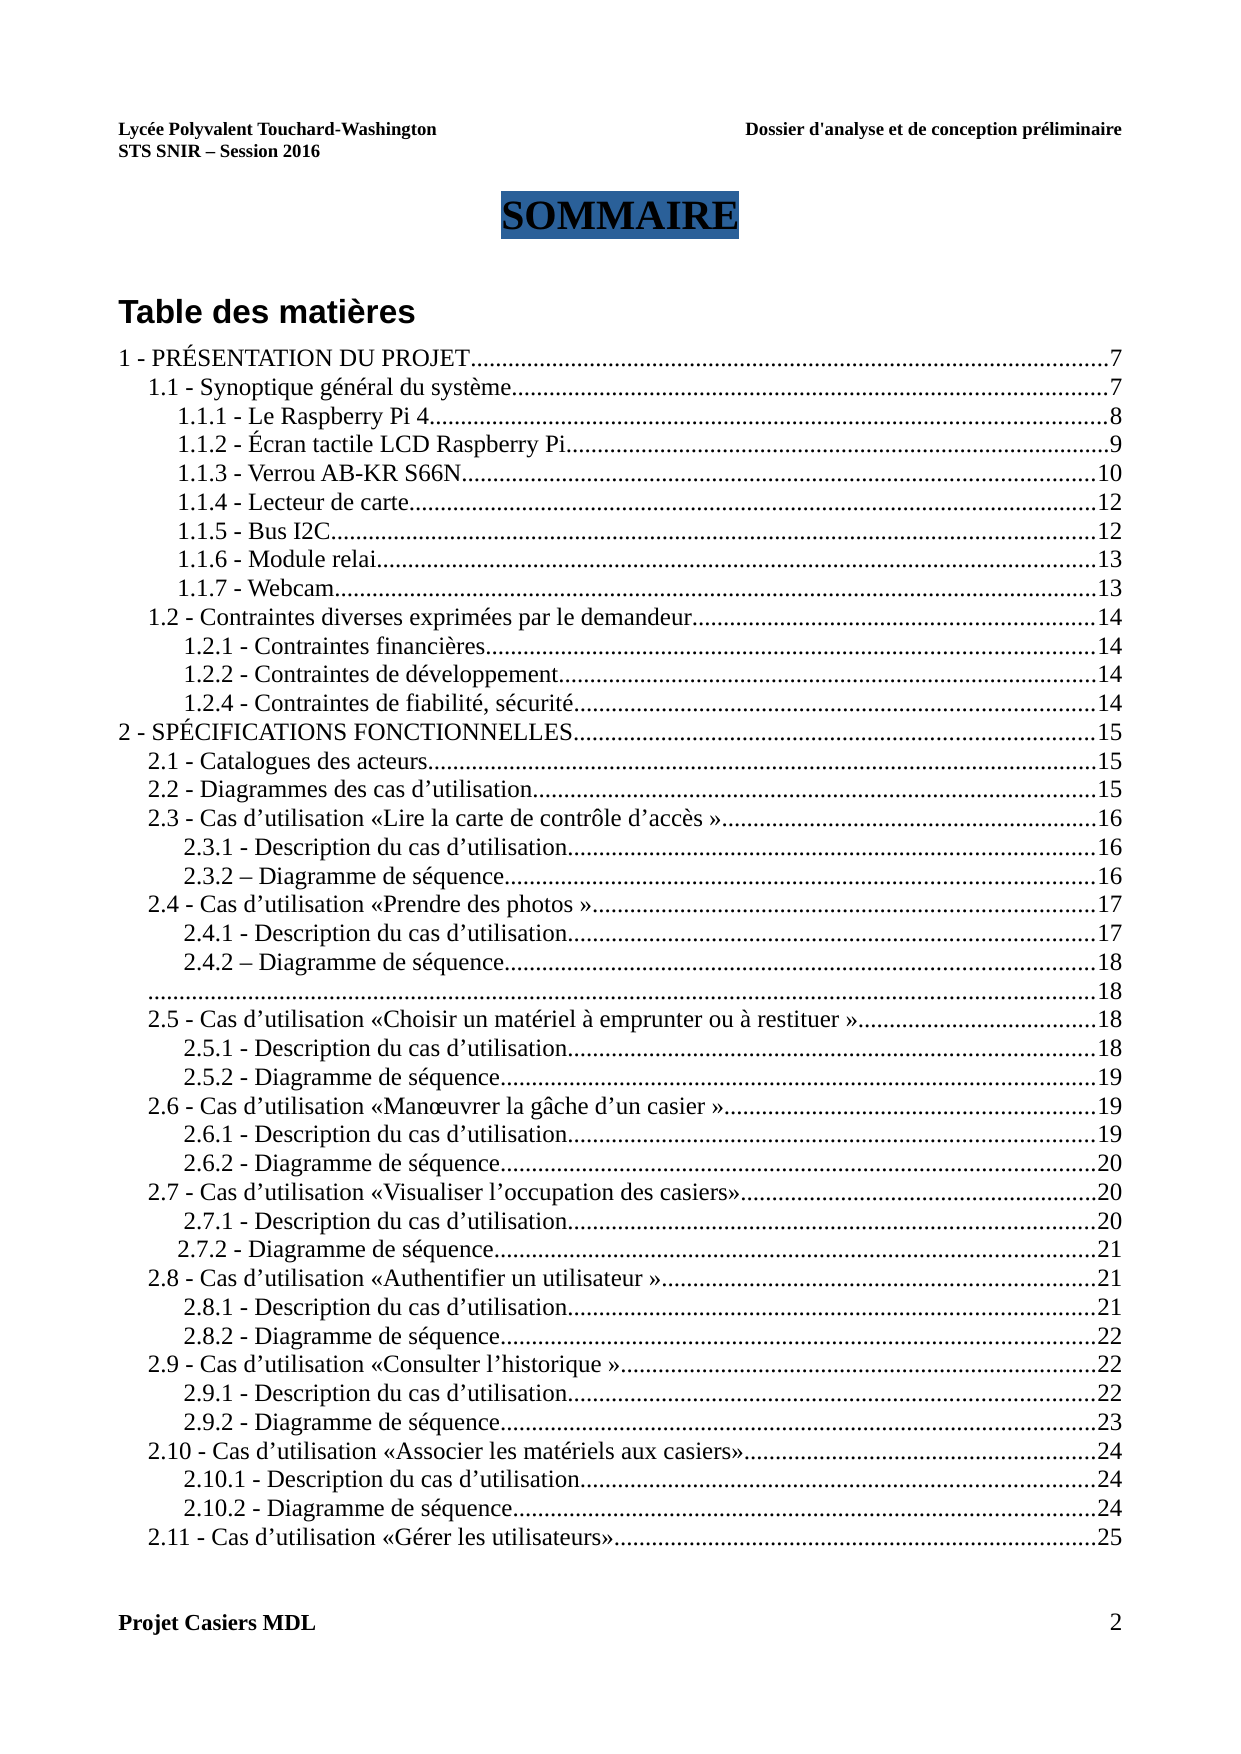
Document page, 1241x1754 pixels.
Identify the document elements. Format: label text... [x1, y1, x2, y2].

text 1.1.2 - Écran tactile LCD Raspberry Pi 9 [177, 429, 1122, 458]
text 2 - SPÉCIFICATIONS FONCTIONNELLES 15 [118, 717, 1122, 746]
text 2.10.1 - Description du cas d’utilisation 24 [177, 1464, 1122, 1493]
text 1.1.7 - Webcam 13 [177, 573, 1122, 602]
text 2.6.1 - Description du cas d’utilisation 19 [177, 1119, 1122, 1148]
text 2.11 - Cas d’utilisation «Gérer les utilisateurs» 25 [148, 1522, 1122, 1551]
text 1.2 - Contraintes diverses exprimées par le demandeur 14 [148, 602, 1122, 631]
text 2.9 - Cas d’utilisation «Consulter l’historique » 22 [148, 1349, 1122, 1378]
text SOMMAIRE [118, 191, 1122, 239]
text 2.9.2 - Diagramme de séquence 23 [177, 1407, 1122, 1436]
text 2.4.1 - Description du cas d’utilisation 17 [177, 918, 1122, 947]
text 2.10.2 - Diagramme de séquence 24 [177, 1493, 1122, 1522]
text 2.3.2 – Diagramme de séquence 16 [177, 861, 1122, 889]
text 1.2.4 - Contraintes de fiabilité, sécurité 14 [177, 688, 1122, 717]
text 1.1.6 - Module relai 13 [177, 544, 1122, 573]
text 1.1.4 - Lecteur de carte 12 [177, 487, 1122, 516]
text 2.6 - Cas d’utilisation «Manœuvrer la gâche d’un casier » 19 [148, 1091, 1122, 1119]
text 1.2.2 - Contraintes de développement 14 [177, 659, 1122, 688]
text 1.1 - Synoptique général du système 7 [148, 372, 1122, 401]
text 2.5.2 - Diagramme de séquence 19 [177, 1062, 1122, 1091]
text 1.1.1 - Le Raspberry Pi 4 8 [177, 401, 1122, 429]
text 2.8.1 - Description du cas d’utilisation 21 [177, 1292, 1122, 1321]
text 2.5.1 - Description du cas d’utilisation 18 [177, 1033, 1122, 1062]
text 1.1.3 - Verrou AB-KR S66N 10 [177, 458, 1122, 487]
text 2.1 - Catalogues des acteurs 15 [148, 746, 1122, 774]
text 18 [148, 976, 1122, 1004]
text 2.4 - Cas d’utilisation «Prendre des photos » 17 [148, 889, 1122, 918]
text 2.7.1 - Description du cas d’utilisation 20 [177, 1206, 1122, 1234]
text 2.10 - Cas d’utilisation «Associer les matériels aux casiers» 24 [148, 1436, 1122, 1464]
subtitle Table des matières [118, 292, 1122, 331]
text 2.7 - Cas d’utilisation «Visualiser l’occupation des casiers» 20 [148, 1177, 1122, 1206]
text 2.7.2 - Diagramme de séquence 21 [177, 1234, 1122, 1263]
text 2.3.1 - Description du cas d’utilisation 16 [177, 832, 1122, 861]
text 2.4.2 – Diagramme de séquence 18 [177, 947, 1122, 976]
text 1 - PRÉSENTATION DU PROJET 7 [118, 343, 1122, 372]
text 2.2 - Diagrammes des cas d’utilisation 15 [148, 774, 1122, 803]
text 2.3 - Cas d’utilisation «Lire la carte de contrôle d’accès » 16 [148, 803, 1122, 832]
text 2.5 - Cas d’utilisation «Choisir un matériel à emprunter ou à restituer » 18 [148, 1004, 1122, 1033]
text 2.8 - Cas d’utilisation «Authentifier un utilisateur » 21 [148, 1263, 1122, 1292]
text 1.2.1 - Contraintes financières 14 [177, 631, 1122, 659]
text 1.1.5 - Bus I2C 12 [177, 516, 1122, 544]
text 2.8.2 - Diagramme de séquence 22 [177, 1321, 1122, 1349]
text 2.6.2 - Diagramme de séquence 20 [177, 1148, 1122, 1177]
text 2.9.1 - Description du cas d’utilisation 22 [177, 1378, 1122, 1407]
